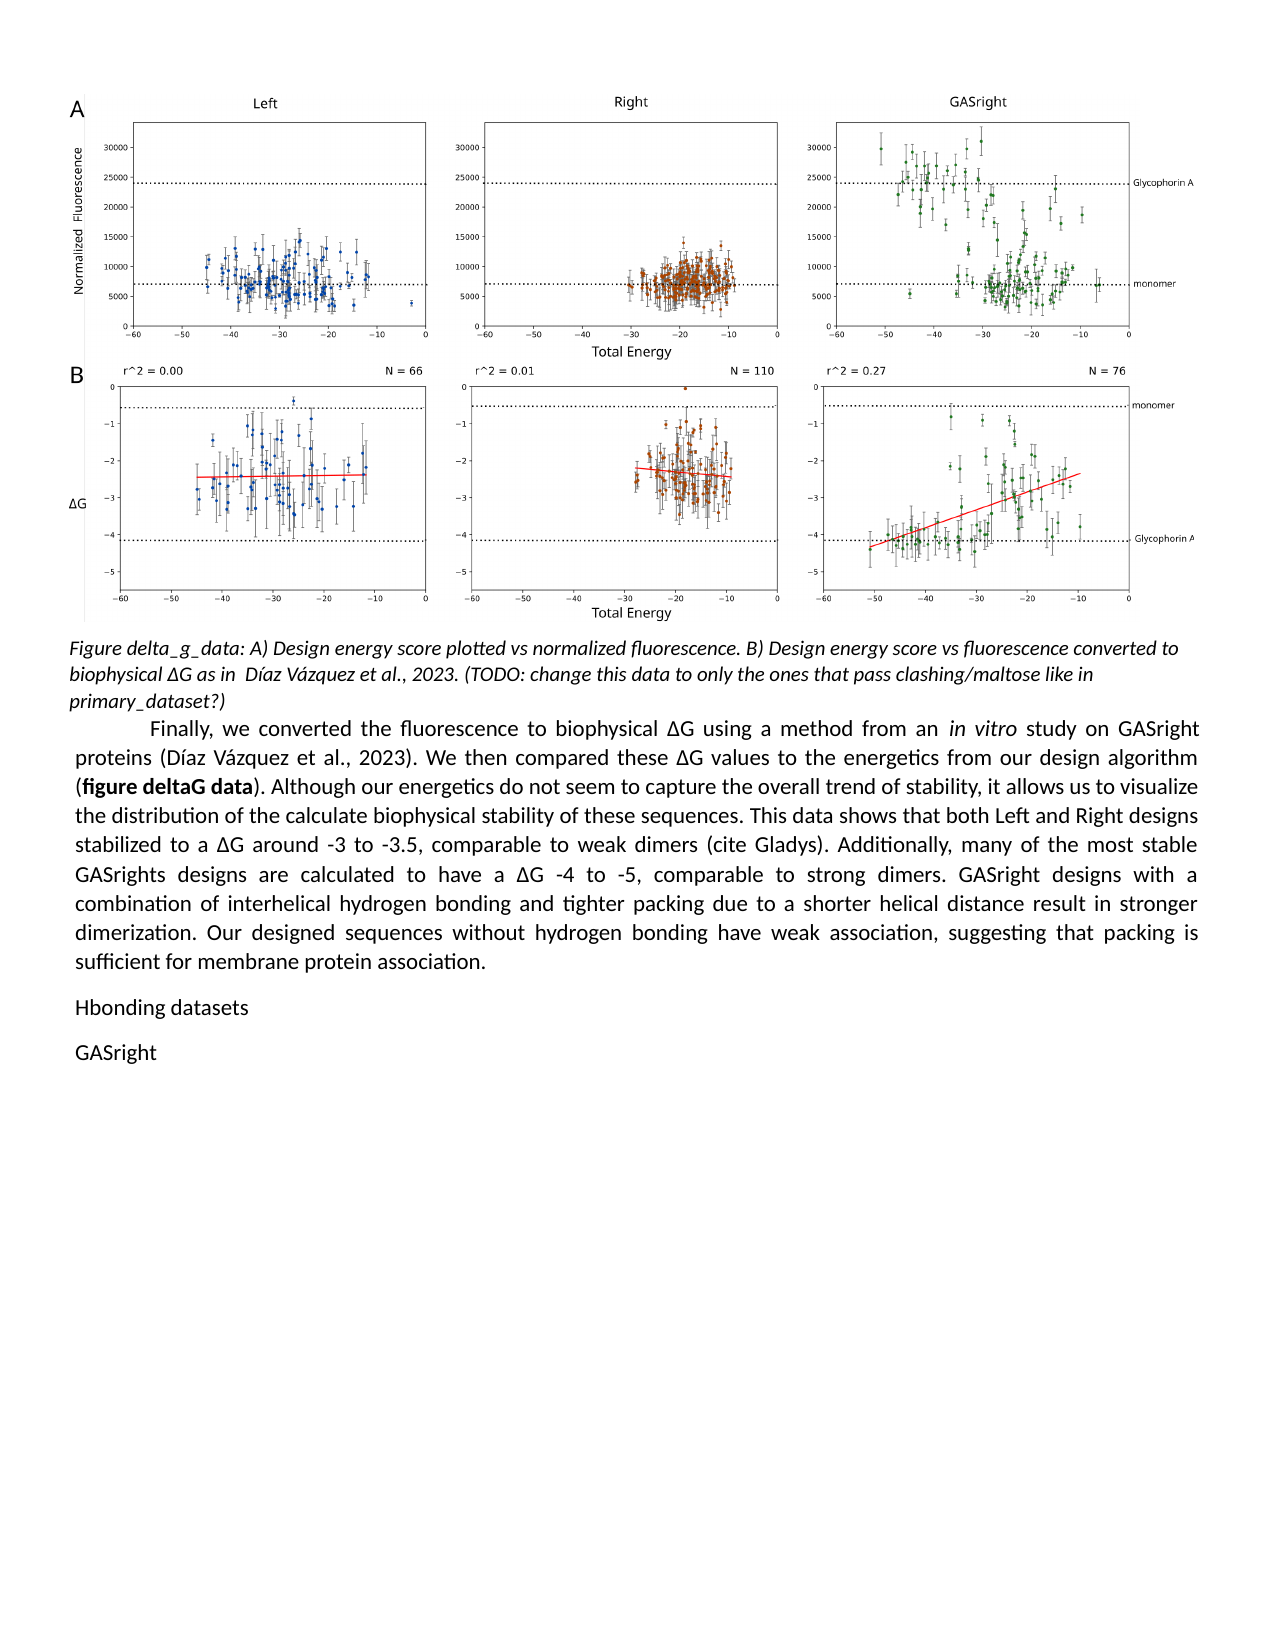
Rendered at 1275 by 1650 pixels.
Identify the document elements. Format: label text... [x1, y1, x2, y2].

text Finally, we converted the fluorescence to biophysical ΔG using a method from an in vitro study on GASright proteins (Díaz Vázquez et al., 2023). We then compared these ΔG values to the energetics from our design algorithm (figure deltaG data). Although our energetics do not seem to capture the overall trend of stability, it allows us to visualize the distribution of the calculate biophysical stability of these sequences. This data shows that both Left and Right designs stabilized to a ΔG around -3 to -3.5, comparable to weak dimers (cite Gladys). Additionally, many of the most stable GASrights designs are calculated to have a ΔG -4 to -5, comparable to strong dimers. GASright designs with a combination of interhelical hydrogen bonding and tighter packing due to a shorter helical distance result in stronger dimerization. Our designed sequences without hydrogen bonding have weak association, suggesting that packing is sufficient for membrane protein association. [75, 75, 1200, 975]
picture [69, 94, 1194, 622]
text GASright [75, 1038, 1200, 1066]
text Hbonding datasets [75, 993, 1200, 1021]
text Figure delta_g_data: A) Design energy score plotted vs normalized fluorescence. B) Design energy score vs fluorescence converted to biophysical ΔG as in Díaz Vázquez et al., 2023. (TODO: change this data to only the ones that pass clashing/maltose like in primary_dataset?) [69, 622, 1194, 713]
